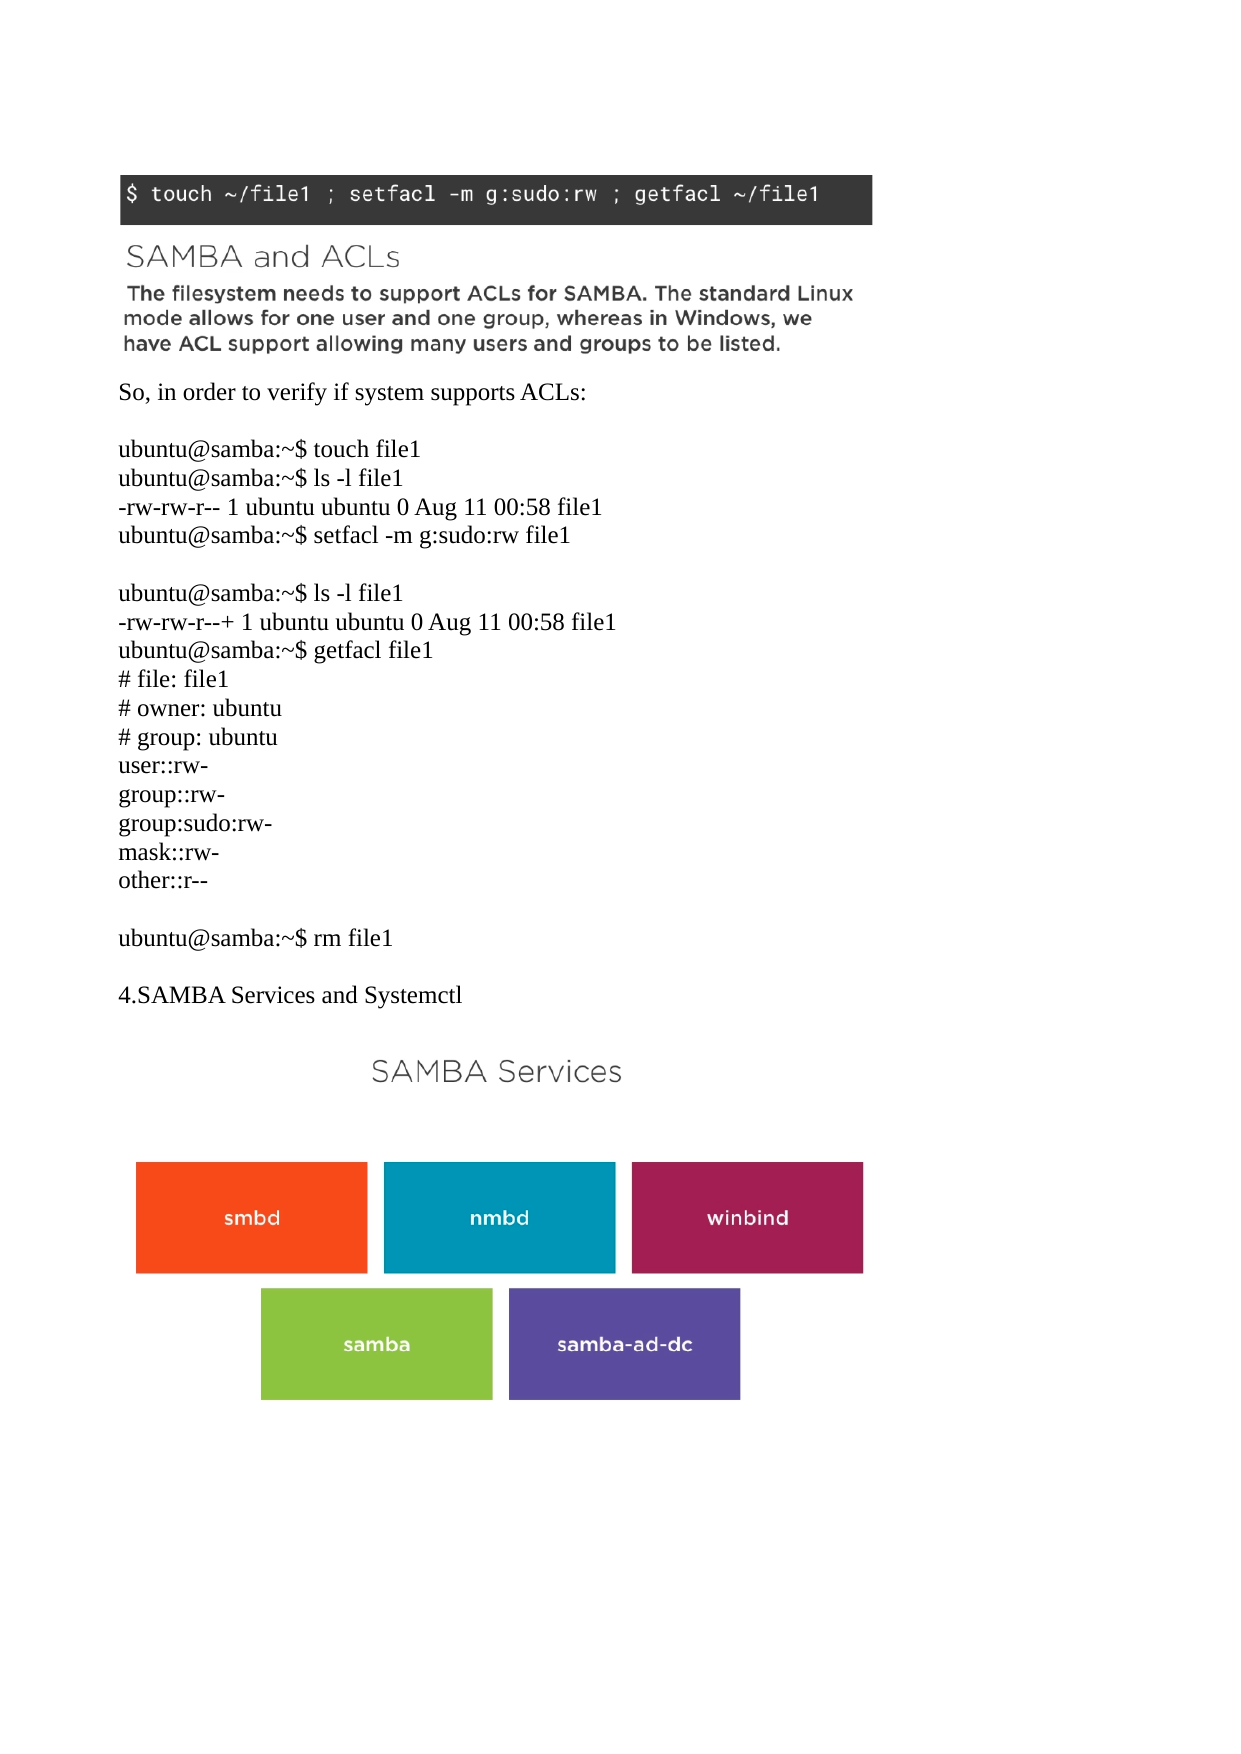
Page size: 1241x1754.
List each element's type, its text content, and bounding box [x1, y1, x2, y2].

text 4.SAMBA Services and Systemctl [118, 981, 1122, 1009]
text # file: file1 [118, 664, 1122, 693]
text ubuntu@samba:~$ getfacl file1 [118, 636, 1122, 664]
text -rw-rw-r-- 1 ubuntu ubuntu 0 Aug 11 00:58 file1 [118, 492, 1122, 521]
text user::rw- [118, 751, 1122, 779]
text # owner: ubuntu [118, 693, 1122, 722]
text ubuntu@samba:~$ touch file1 [118, 434, 1122, 463]
text other::r-- [118, 866, 1122, 894]
text ubuntu@samba:~$ ls -l file1 [118, 578, 1122, 607]
picture [123, 1038, 874, 1408]
text # group: ubuntu [118, 722, 1122, 751]
text group::rw- [118, 779, 1122, 808]
text So, in order to verify if system supports ACLs: [118, 377, 1122, 406]
text ubuntu@samba:~$ ls -l file1 [118, 463, 1122, 492]
picture [120, 175, 873, 359]
text -rw-rw-r--+ 1 ubuntu ubuntu 0 Aug 11 00:58 file1 [118, 607, 1122, 636]
text group:sudo:rw- [118, 808, 1122, 837]
text ubuntu@samba:~$ setfacl -m g:sudo:rw file1 [118, 521, 1122, 549]
text ubuntu@samba:~$ rm file1 [118, 923, 1122, 952]
text mask::rw- [118, 837, 1122, 866]
